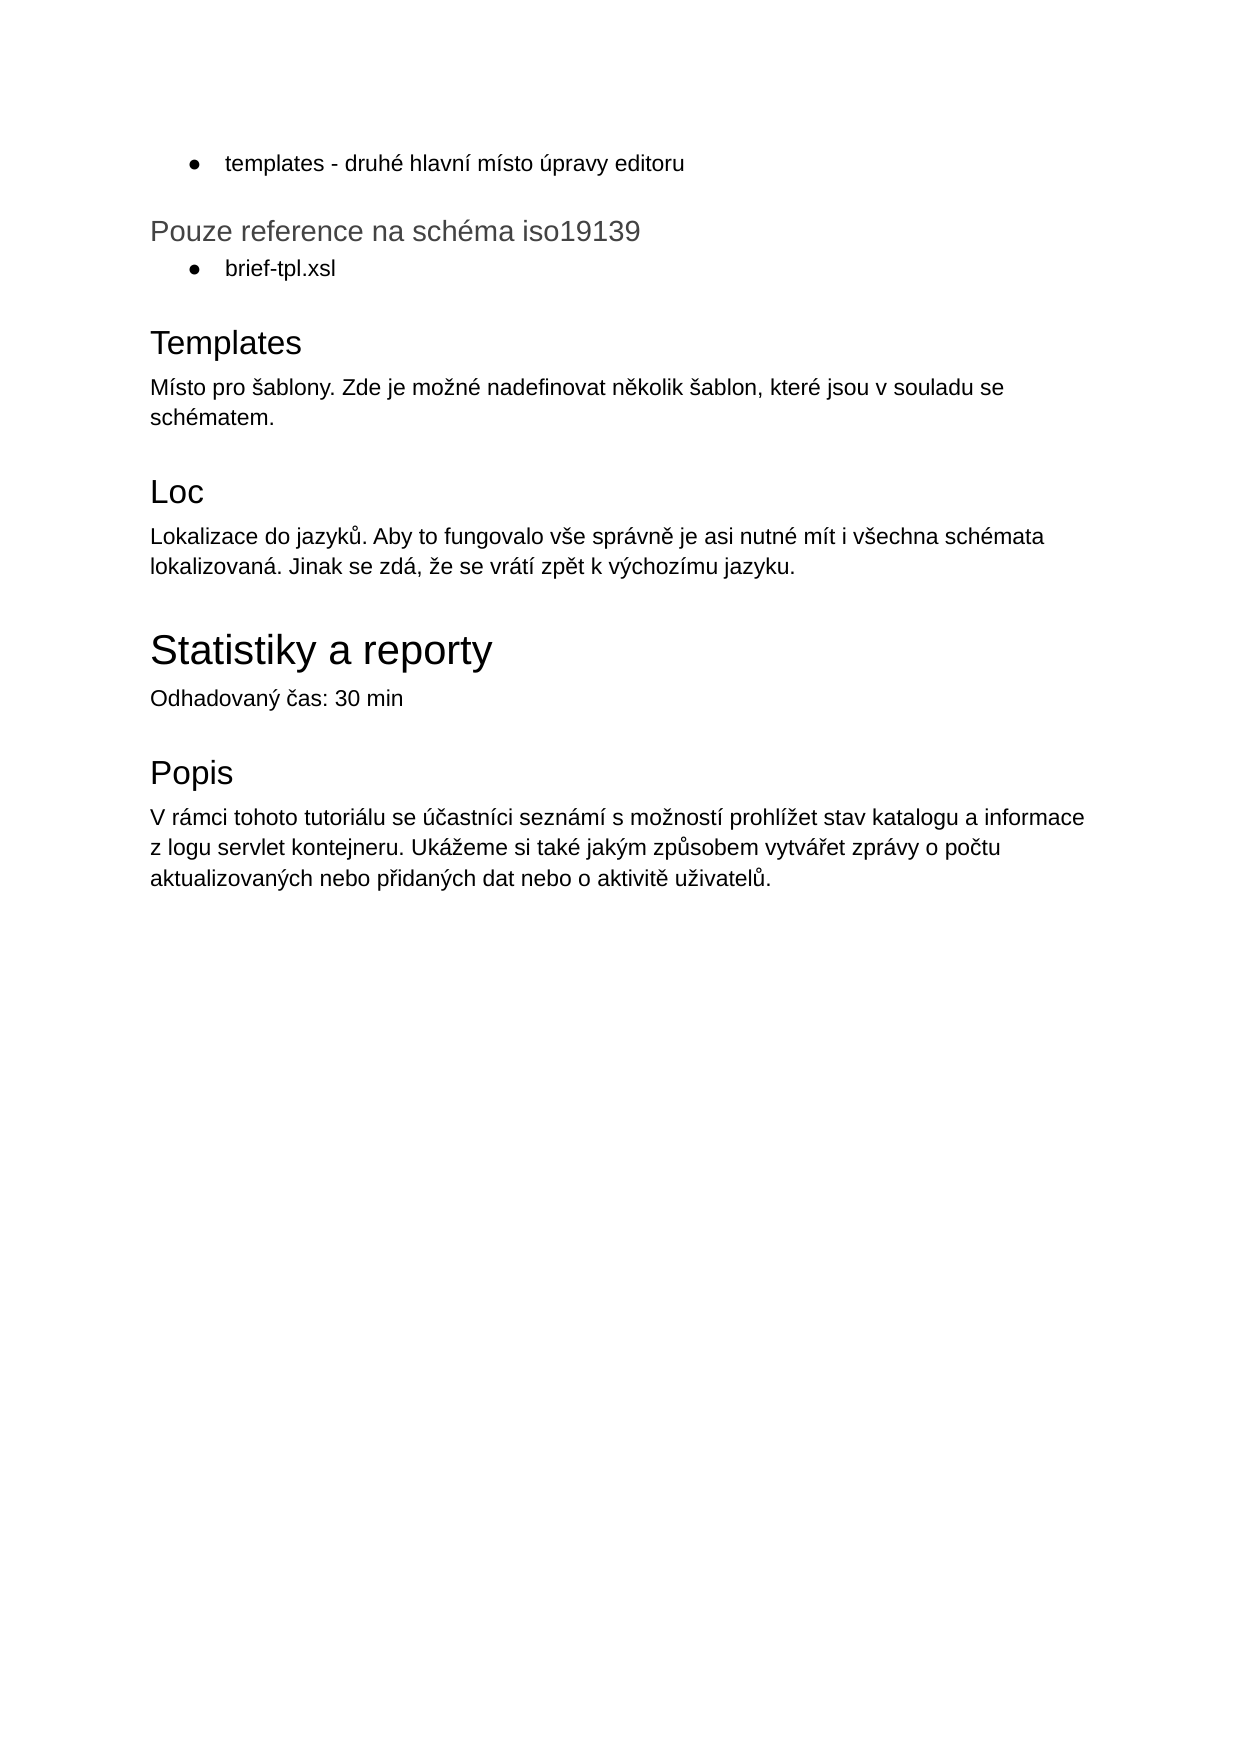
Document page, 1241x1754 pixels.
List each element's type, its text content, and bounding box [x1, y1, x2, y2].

text Lokalizace do jazyků. Aby to fungovalo vše správně je asi nutné mít i všechna schémata lokalizovaná. Jinak se zdá, že se vrátí zpět k výchozímu jazyku. [150, 523, 1090, 579]
text Místo pro šablony. Zde je možné nadefinovat několik šablon, které jsou v souladu se schématem. [150, 374, 1090, 431]
text Odhadovaný čas: 30 min [150, 685, 1090, 712]
subtitle Loc [150, 472, 1090, 510]
subtitle Pouze reference na schéma iso19139 [150, 213, 1090, 247]
text V rámci tohoto tutoriálu se účastníci seznámí s možností prohlížet stav katalogu a informace z logu servlet kontejneru. Ukážeme si také jakým způsobem vytvářet zprávy o počtu aktualizovaných nebo přidaných dat nebo o aktivitě uživatelů. [150, 804, 1090, 891]
list brief-tpl.xsl [187, 255, 1090, 282]
subtitle Popis [150, 753, 1090, 792]
subtitle Statistiky a reporty [150, 625, 1090, 673]
list templates - druhé hlavní místo úpravy editoru [187, 150, 1090, 176]
subtitle Templates [150, 323, 1090, 362]
